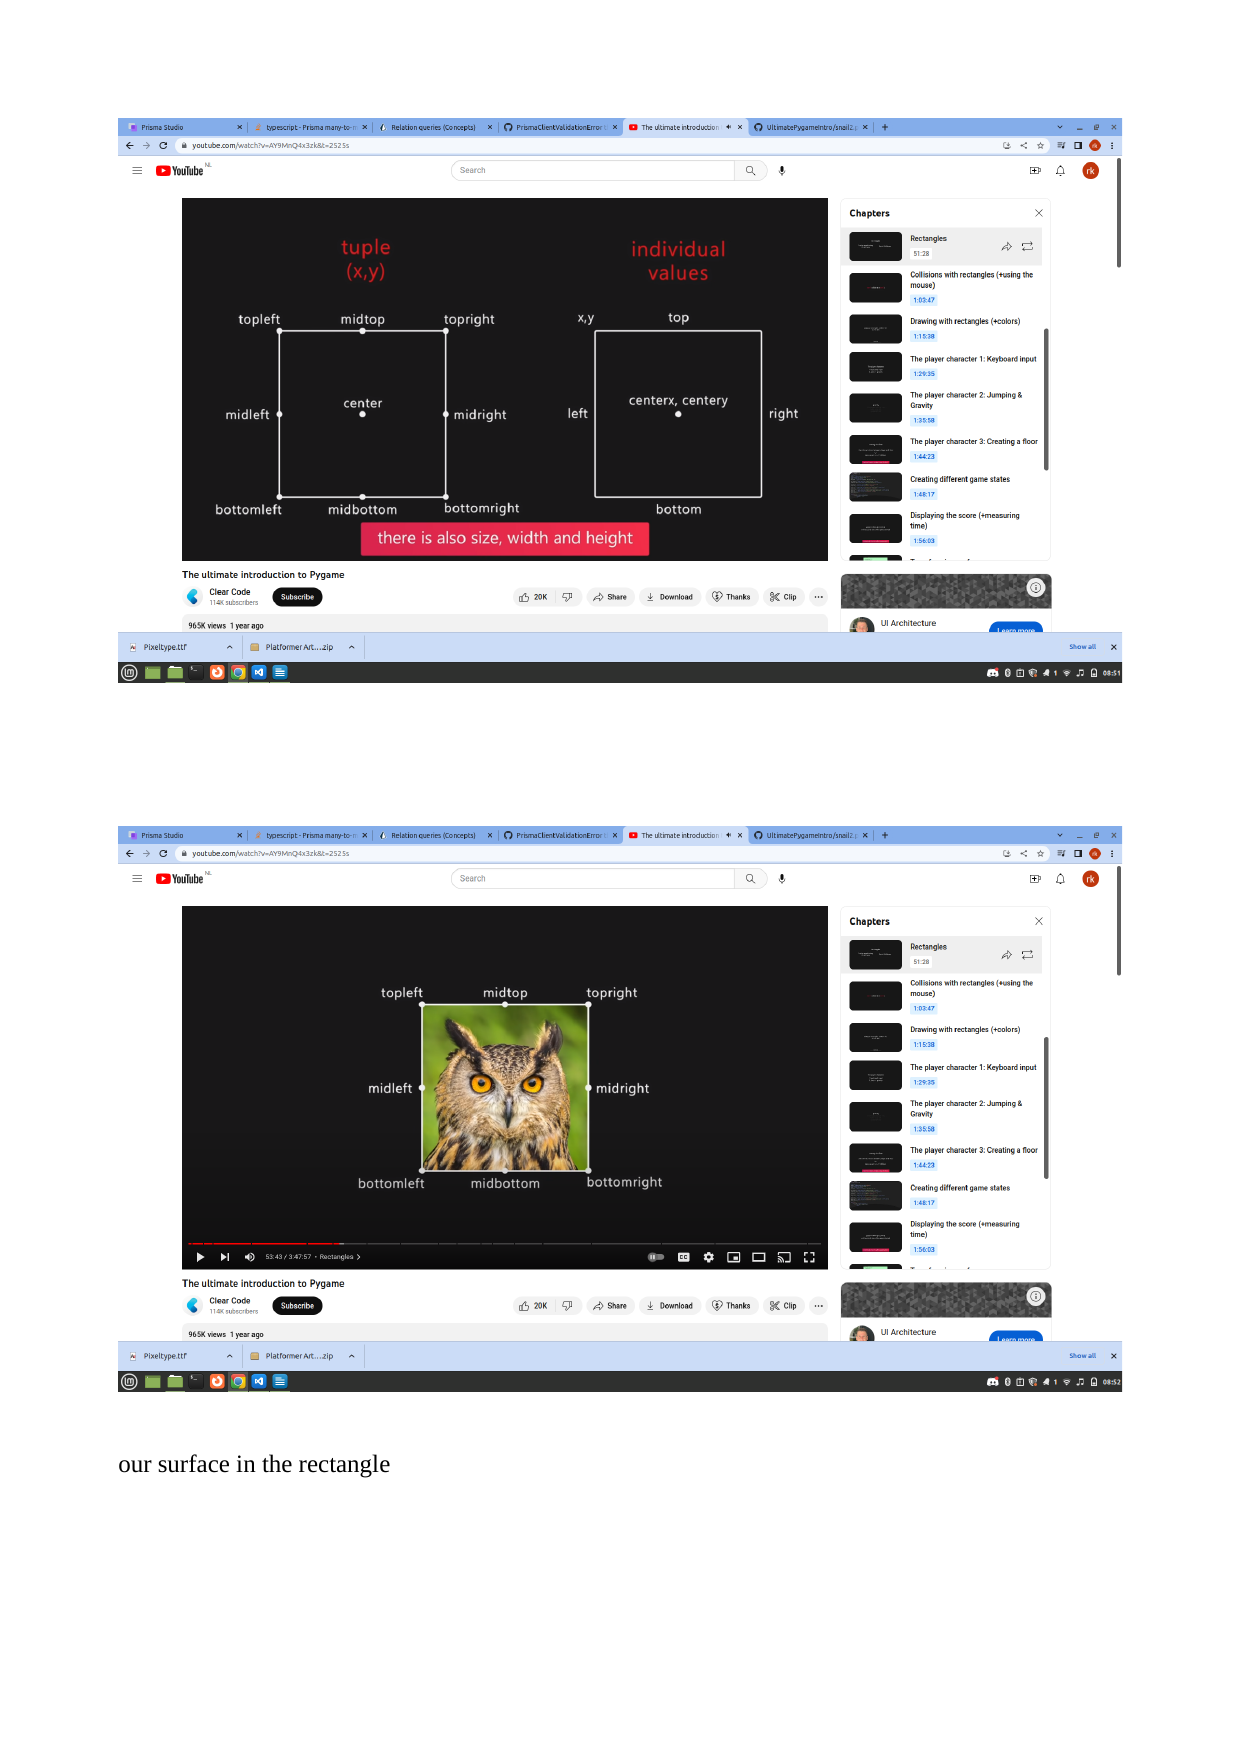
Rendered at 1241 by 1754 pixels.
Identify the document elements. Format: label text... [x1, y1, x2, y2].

picture [118, 118, 1123, 683]
text our surface in the rectangle [118, 1449, 1122, 1477]
picture [118, 826, 1123, 1392]
